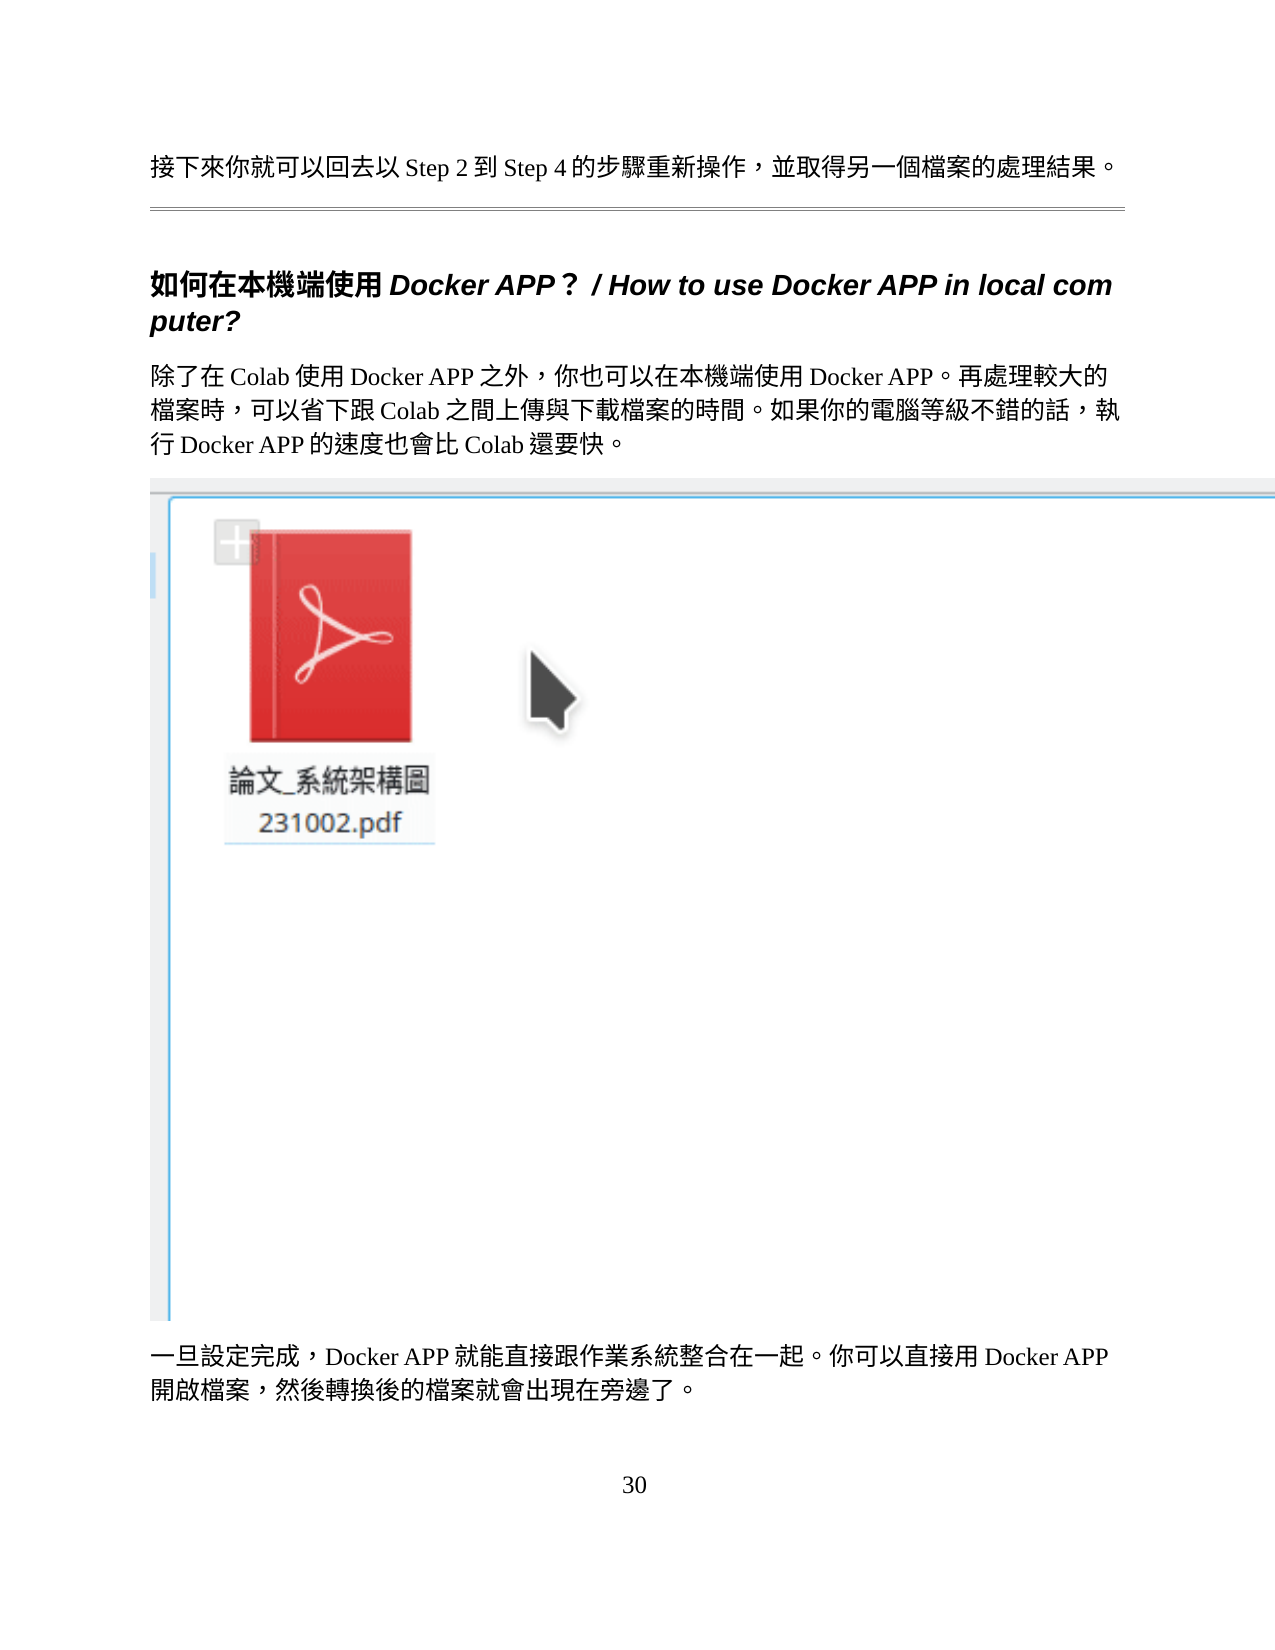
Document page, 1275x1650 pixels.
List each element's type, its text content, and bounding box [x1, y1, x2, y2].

text 除了在Colab使用Docker APP之外，你也可以在本機端使用Docker APP。再處理較大的檔案時，可以省下跟Colab之間上傳與下載檔案的時間。如果你的電腦等級不錯的話，執行Docker APP的速度也會比Colab還要快。 [150, 359, 1125, 461]
text 一旦設定完成，Docker APP就能直接跟作業系統整合在一起。你可以直接用Docker APP開啟檔案，然後轉換後的檔案就會出現在旁邊了。 [150, 1338, 1125, 1407]
subtitle 如何在本機端使用Docker APP？ / How to use Docker APP in local computer? [150, 264, 1125, 337]
picture [150, 478, 1275, 1321]
text 接下來你就可以回去以Step 2到Step 4的步驟重新操作，並取得另一個檔案的處理結果。 [150, 150, 1125, 184]
